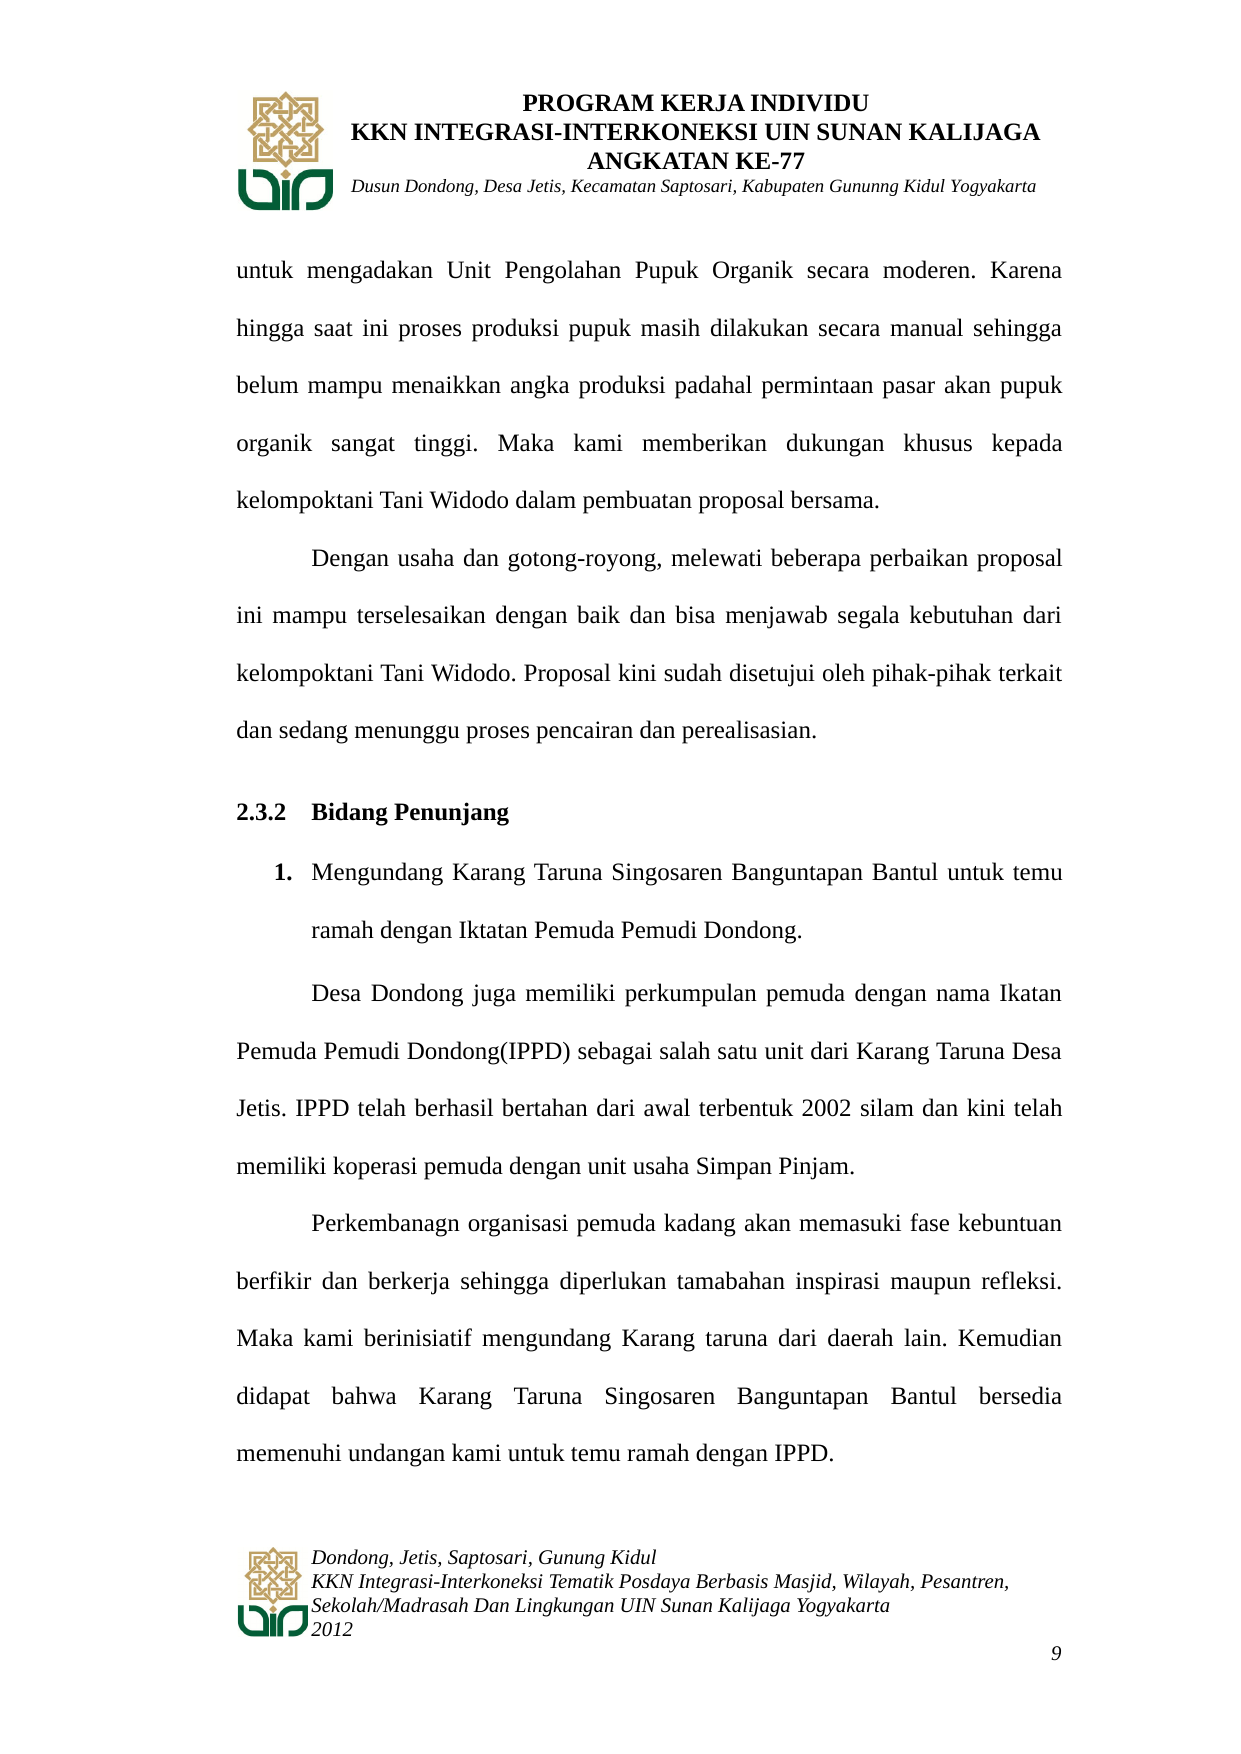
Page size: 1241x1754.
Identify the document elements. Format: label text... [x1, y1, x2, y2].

list Mengundang Karang Taruna Singosaren Banguntapan Bantul untuk temu ramah dengan Iktatan Pemuda Pemudi Dondong. [274, 857, 1063, 944]
picture [237, 90, 334, 211]
subtitle Bidang Penunjang [236, 797, 1063, 825]
text Dengan usaha dan gotong-royong, melewati beberapa perbaikan proposal ini mampu terselesaikan dengan baik dan bisa menjawab segala kebutuhan dari kelompoktani Tani Widodo. Proposal kini sudah disetujui oleh pihak-pihak terkait dan sedang menunggu proses pencairan dan perealisasian. [236, 543, 1063, 744]
list untuk mengadakan Unit Pengolahan Pupuk Organik secara moderen. Karena hingga saat ini proses produksi pupuk masih dilakukan secara manual sehingga belum mampu menaikkan angka produksi padahal permintaan pasar akan pupuk organik sangat tinggi. Maka kami memberikan dukungan khusus kepada kelompoktani Tani Widodo dalam pembuatan proposal bersama. [236, 255, 1063, 514]
text Desa Dondong juga memiliki perkumpulan pemuda dengan nama Ikatan Pemuda Pemudi Dondong(IPPD) sebagai salah satu unit dari Karang Taruna Desa Jetis. IPPD telah berhasil bertahan dari awal terbentuk 2002 silam dan kini telah memiliki koperasi pemuda dengan unit usaha Simpan Pinjam. [236, 978, 1063, 1179]
text Perkembanagn organisasi pemuda kadang akan memasuki fase kebuntuan berfikir dan berkerja sehingga diperlukan tamabahan inspirasi maupun refleksi. Maka kami berinisiatif mengundang Karang taruna dari daerah lain. Kemudian didapat bahwa Karang Taruna Singosaren Banguntapan Bantul bersedia memenuhi undangan kami untuk temu ramah dengan IPPD. [236, 1208, 1063, 1467]
picture [237, 1547, 308, 1637]
